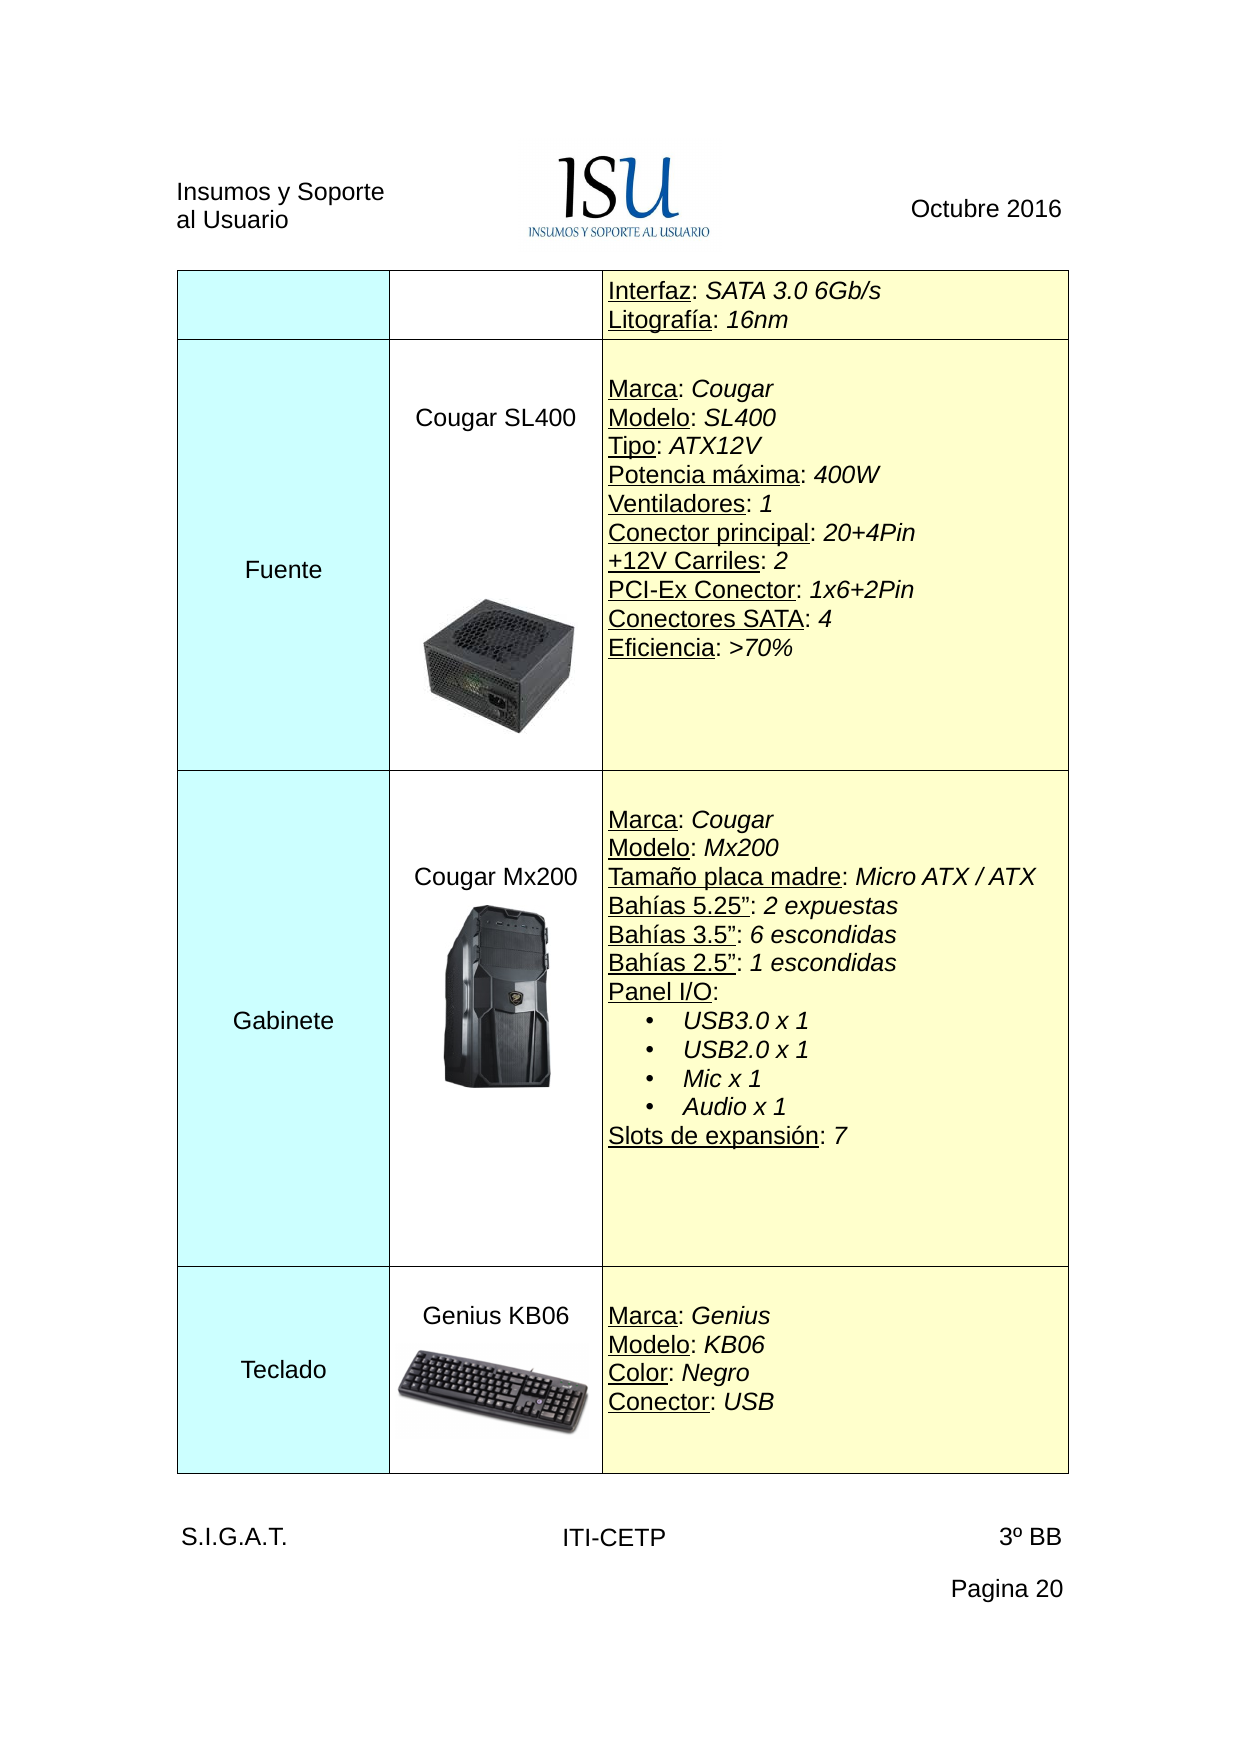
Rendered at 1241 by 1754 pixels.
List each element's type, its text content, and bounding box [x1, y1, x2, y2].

table_cell Teclado [178, 1267, 389, 1473]
picture [419, 596, 579, 736]
table_cell Cougar Mx200 [390, 771, 602, 1266]
table_cell Genius KB06 [390, 1267, 602, 1473]
table_cell Marca: Cougar Modelo: Mx200 Tamaño placa madre: Micro ATX / ATX Bahías 5.25”: 2 expuestas Bahías 3.5”: 6 escondidas Bahías 2.5”: 1 escondidas Panel I/O: USB3.0 x 1 USB2.0 x 1 Mic x 1 Audio x 1 Slots de expansión: 7 [603, 771, 1068, 1266]
table_cell [390, 271, 602, 339]
table_cell Marca: Cougar Modelo: SL400 Tipo: ATX12V Potencia máxima: 400W Ventiladores: 1 Conector principal: 20+4Pin +12V Carriles: 2 PCI-Ex Conector: 1x6+2Pin Conectores SATA: 4 Eficiencia: >70% [603, 340, 1068, 770]
table_cell [178, 271, 389, 339]
table_cell Fuente [178, 340, 389, 770]
picture [517, 138, 723, 252]
table_cell Gabinete [178, 771, 389, 1266]
table_cell Marca: Genius Modelo: KB06 Color: Negro Conector: USB [603, 1267, 1068, 1473]
table_cell Interfaz: SATA 3.0 6Gb/s Litografía: 16nm [603, 271, 1068, 339]
picture [441, 905, 551, 1088]
table_cell Cougar SL400 [390, 340, 602, 770]
picture [395, 1343, 589, 1439]
